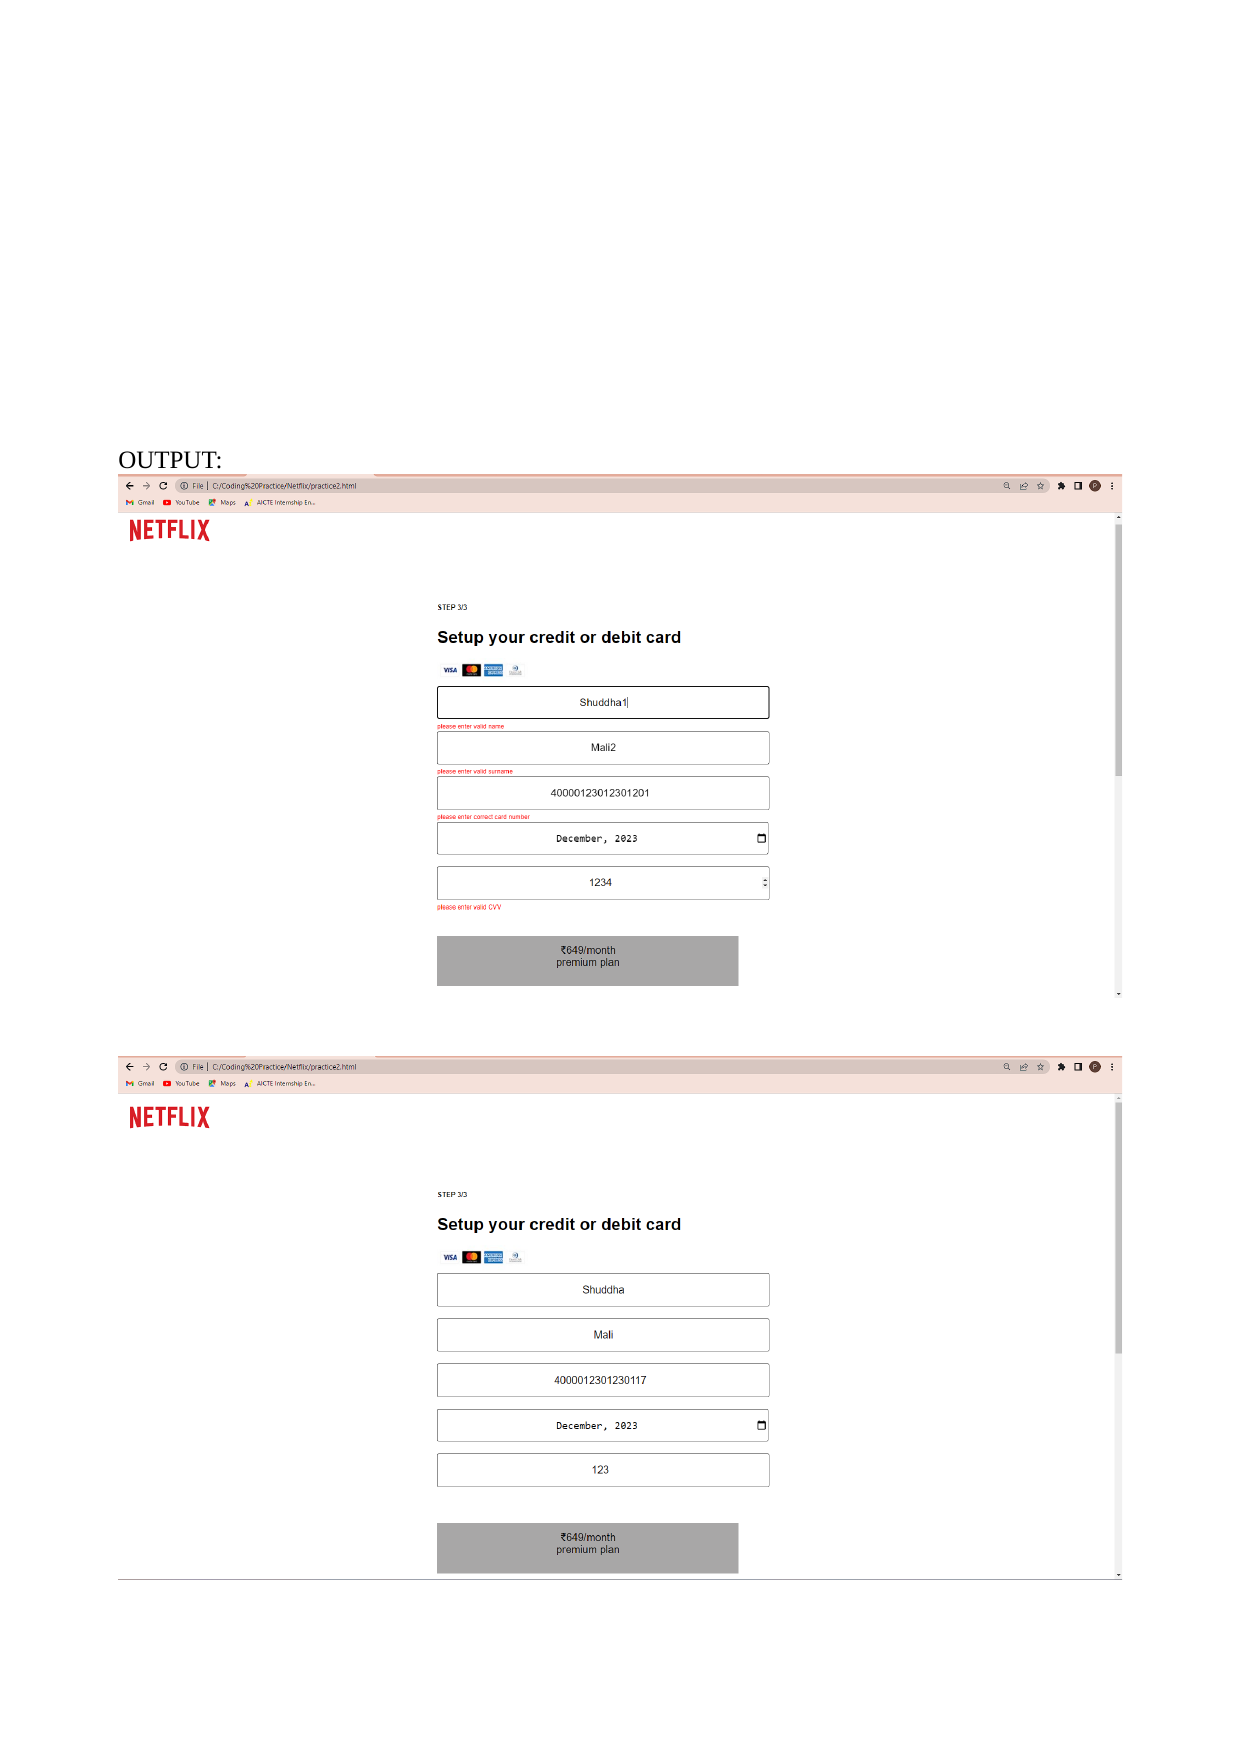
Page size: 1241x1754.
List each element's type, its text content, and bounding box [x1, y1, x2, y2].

text OUTPUT: [118, 445, 1122, 474]
picture [118, 1056, 1123, 1580]
picture [118, 474, 1123, 998]
